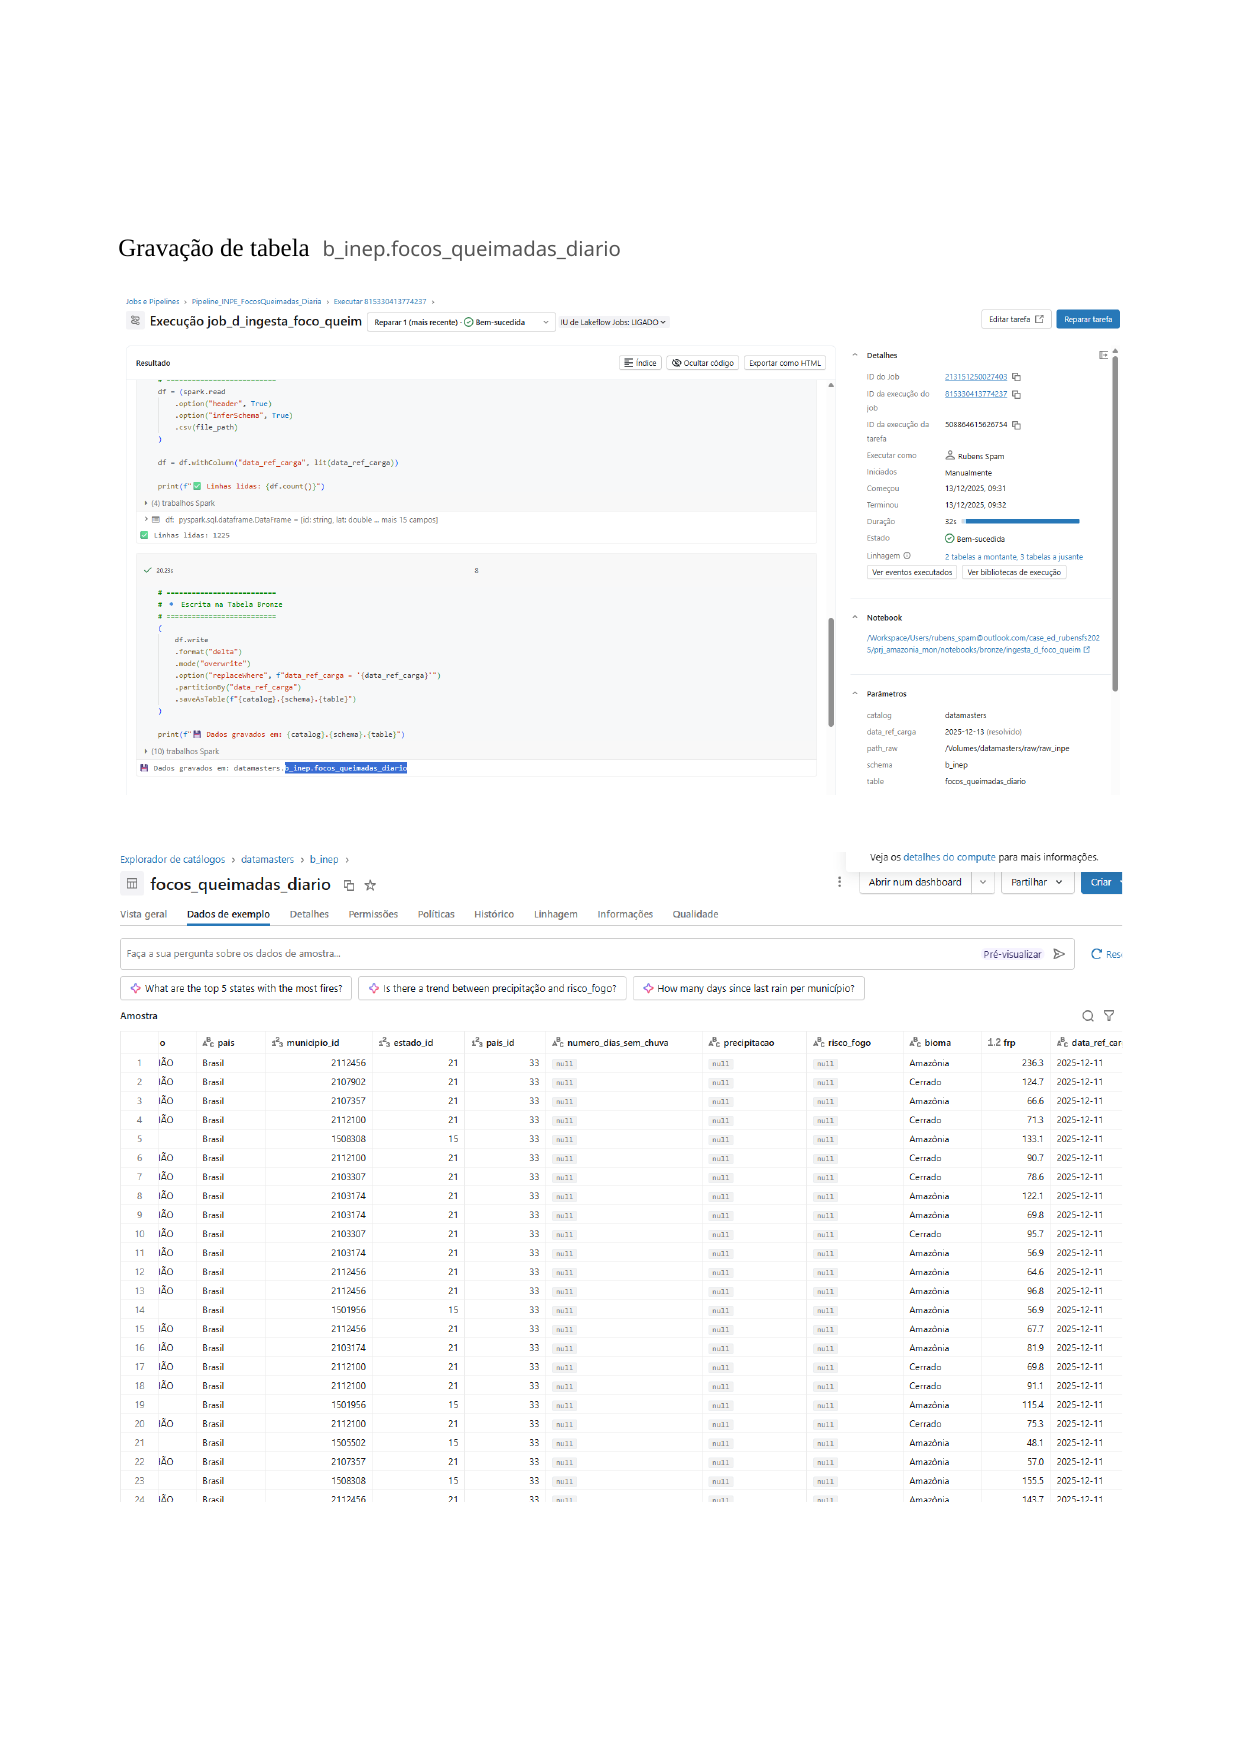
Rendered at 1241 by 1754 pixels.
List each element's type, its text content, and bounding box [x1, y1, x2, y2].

picture [118, 852, 1123, 1502]
text Gravação de tabela b_inep.focos_queimadas_diario [118, 233, 1122, 262]
picture [118, 291, 1123, 795]
